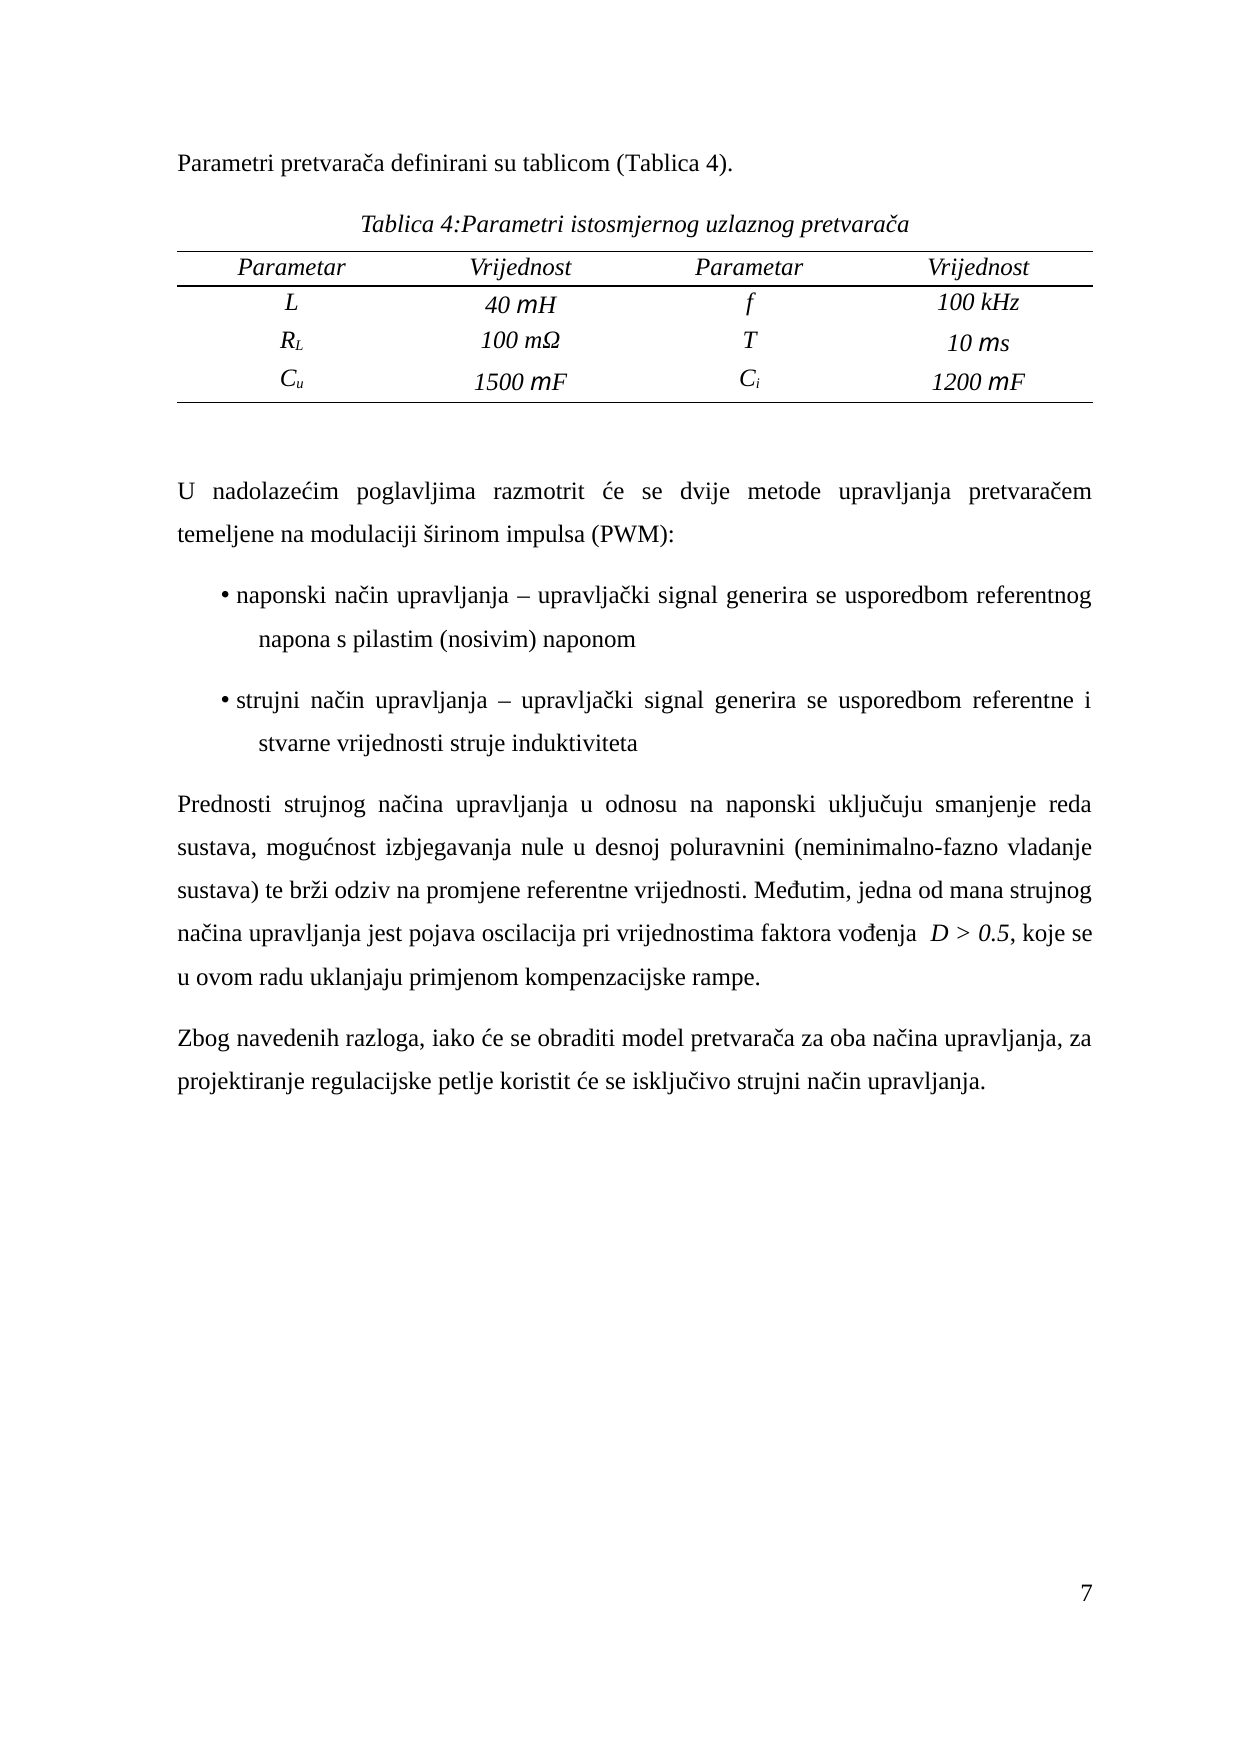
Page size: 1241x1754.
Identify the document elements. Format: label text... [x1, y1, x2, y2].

text Parametri pretvarača definirani su tablicom (Tablica 4). [177, 148, 1093, 176]
table_cell 100 mΩ [406, 325, 635, 363]
table_cell RL [177, 325, 406, 363]
table_cell 10 ms [864, 325, 1093, 363]
table_cell 40 mH [406, 287, 635, 325]
table_cell T [635, 325, 864, 363]
table_cell 1200 mF [864, 363, 1093, 402]
table_header Parametar [635, 252, 864, 285]
text Tablica 4:Parametri istosmjernog uzlaznog pretvarača [177, 209, 1093, 238]
table_cell L [177, 287, 406, 325]
list strujni način upravljanja – upravljački signal generira se usporedbom referentne i stvarne vrijednosti struje induktiviteta [221, 685, 1093, 757]
text U nadolazećim poglavljima razmotrit će se dvije metode upravljanja pretvaračem temeljene na modulaciji širinom impulsa (PWM): [177, 476, 1093, 548]
list naponski način upravljanja – upravljački signal generira se usporedbom referentnog napona s pilastim (nosivim) naponom [221, 581, 1093, 652]
table_cell Cu [177, 363, 406, 402]
table_cell 1500 mF [406, 363, 635, 402]
text Prednosti strujnog načina upravljanja u odnosu na naponski uključuju smanjenje reda sustava, mogućnost izbjegavanja nule u desnoj poluravnini (neminimalno-fazno vladanje sustava) te brži odziv na promjene referentne vrijednosti. Međutim, jedna od mana strujnog načina upravljanja jest pojava oscilacija pri vrijednostima faktora vođenja D > 0.5, koje se u ovom radu uklanjaju primjenom kompenzacijske rampe. [177, 789, 1093, 990]
text Zbog navedenih razloga, iako će se obraditi model pretvarača za oba načina upravljanja, za projektiranje regulacijske petlje koristit će se isključivo strujni način upravljanja. [177, 1023, 1093, 1095]
table_cell Ci [635, 363, 864, 402]
table_cell f [635, 287, 864, 325]
table_header Parametar [177, 252, 406, 285]
table_header Vrijednost [406, 252, 635, 285]
table_header Vrijednost [864, 252, 1093, 285]
table_cell 100 kHz [864, 287, 1093, 325]
